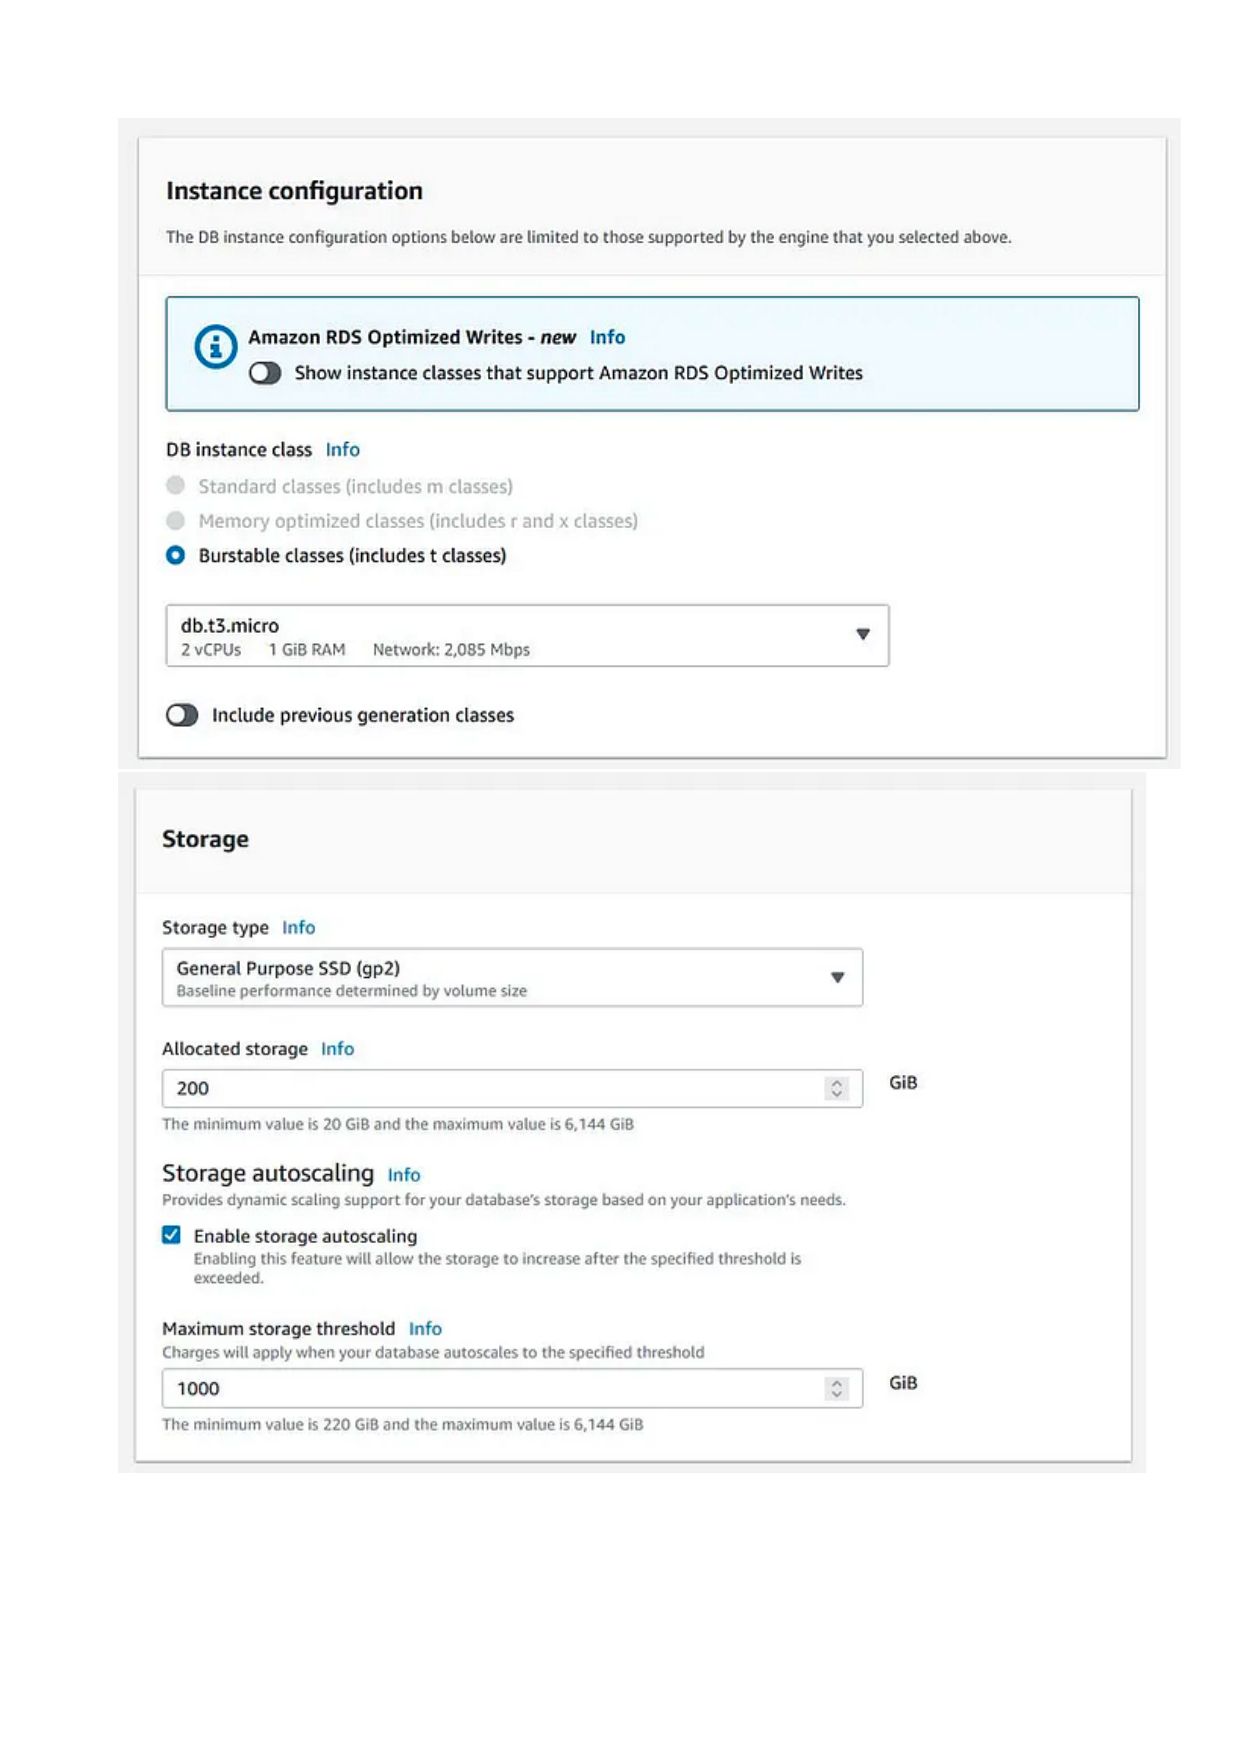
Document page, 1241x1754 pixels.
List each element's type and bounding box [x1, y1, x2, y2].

picture [118, 118, 1181, 769]
picture [118, 772, 1147, 1473]
